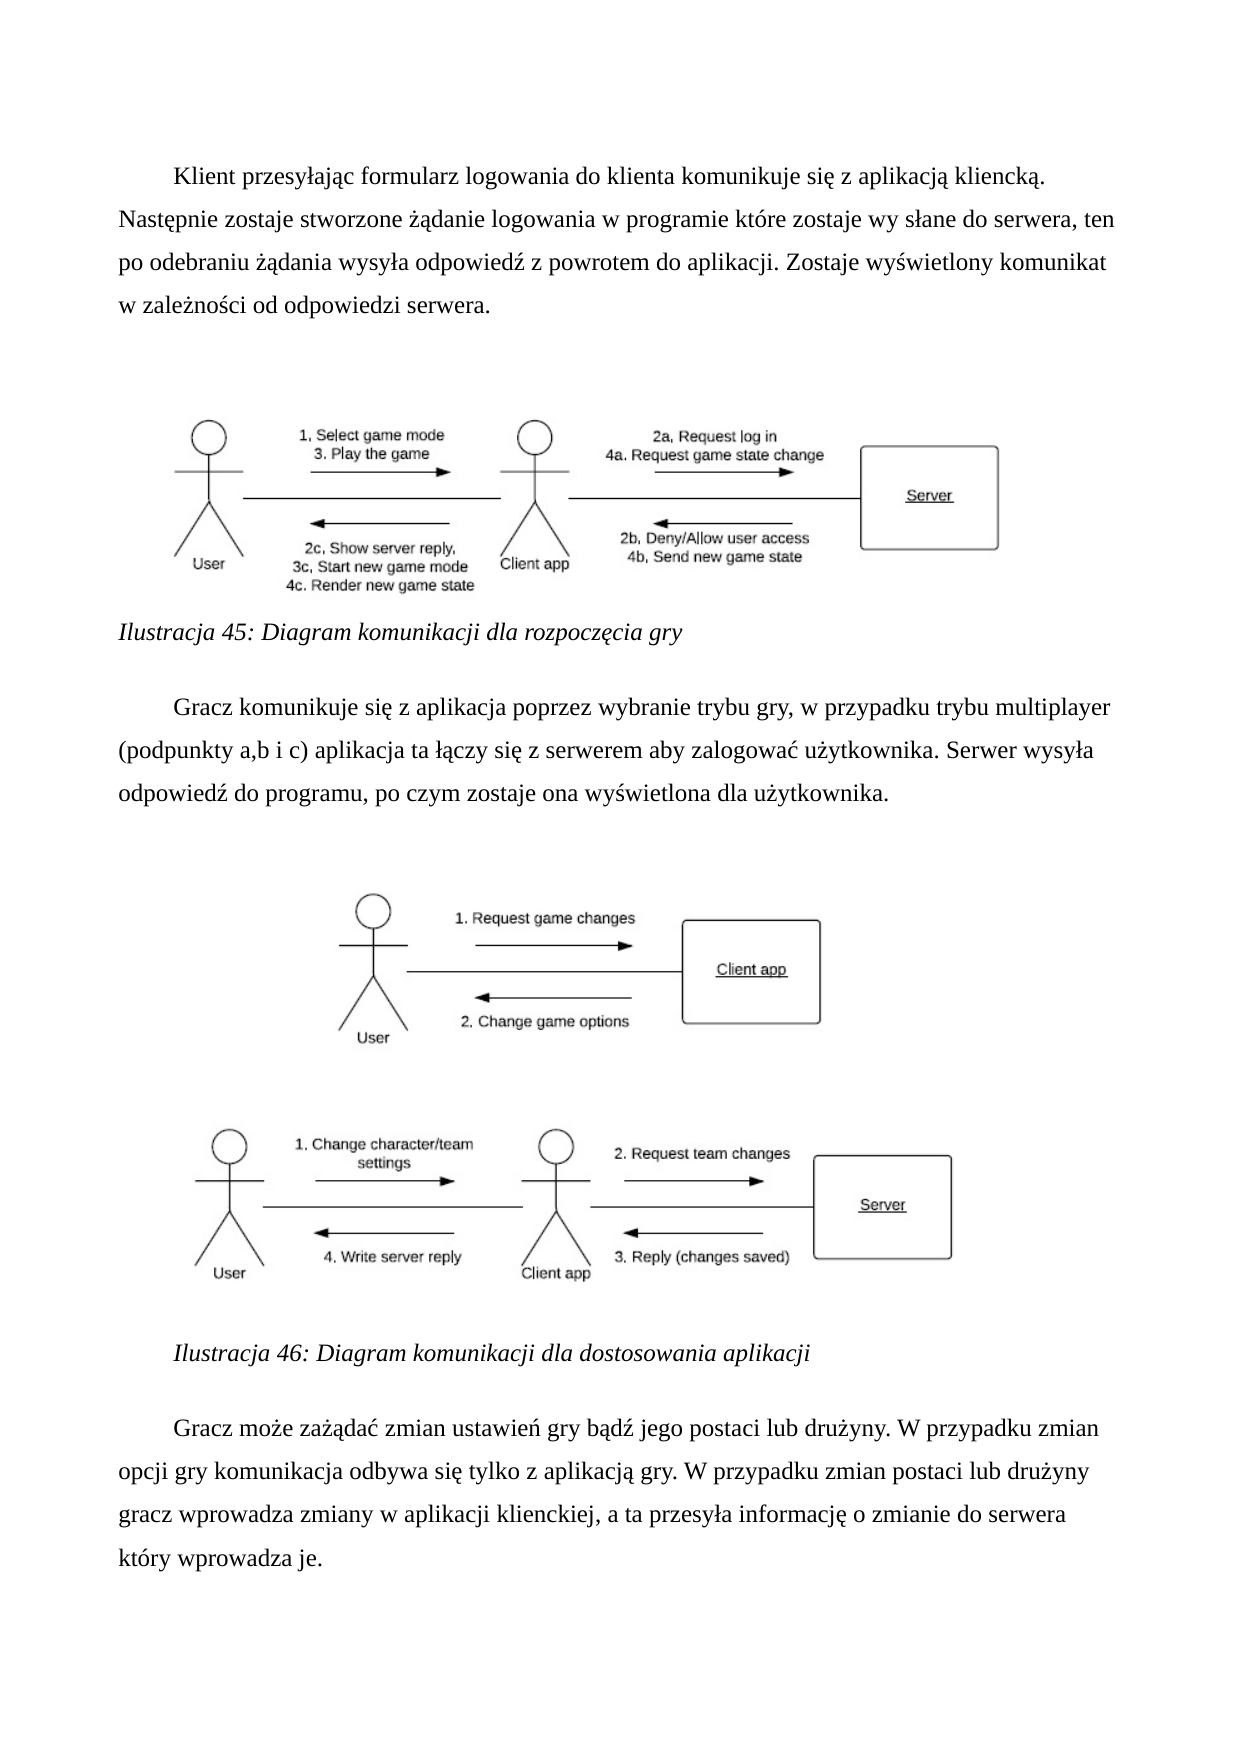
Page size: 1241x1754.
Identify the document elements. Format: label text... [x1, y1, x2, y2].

picture [173, 821, 967, 1338]
text Klient przesyłając formularz logowania do klienta komunikuje się z aplikacją kliencką. Następnie zostaje stworzone żądanie logowania w programie które zostaje wy słane do serwera, ten po odebraniu żądania wysyła odpowiedź z powrotem do aplikacji. Zostaje wyświetlony komunikat w zależności od odpowiedzi serwera. [118, 161, 1122, 319]
text Ilustracja 45: Diagram komunikacji dla rozpoczęcia gry [118, 617, 1037, 645]
picture [118, 389, 1038, 617]
text Ilustracja 46: Diagram komunikacji dla dostosowania aplikacji [173, 1338, 967, 1367]
text Gracz może zażądać zmian ustawień gry bądź jego postaci lub drużyny. W przypadku zmian opcji gry komunikacja odbywa się tylko z aplikacją gry. W przypadku zmian postaci lub drużyny gracz wprowadza zmiany w aplikacji klienckiej, a ta przesyła informację o zmianie do serwera który wprowadza je. [118, 1413, 1122, 1571]
text Gracz komunikuje się z aplikacja poprzez wybranie trybu gry, w przypadku trybu multiplayer (podpunkty a,b i c) aplikacja ta łączy się z serwerem aby zalogować użytkownika. Serwer wysyła odpowiedź do programu, po czym zostaje ona wyświetlona dla użytkownika. [118, 692, 1122, 807]
